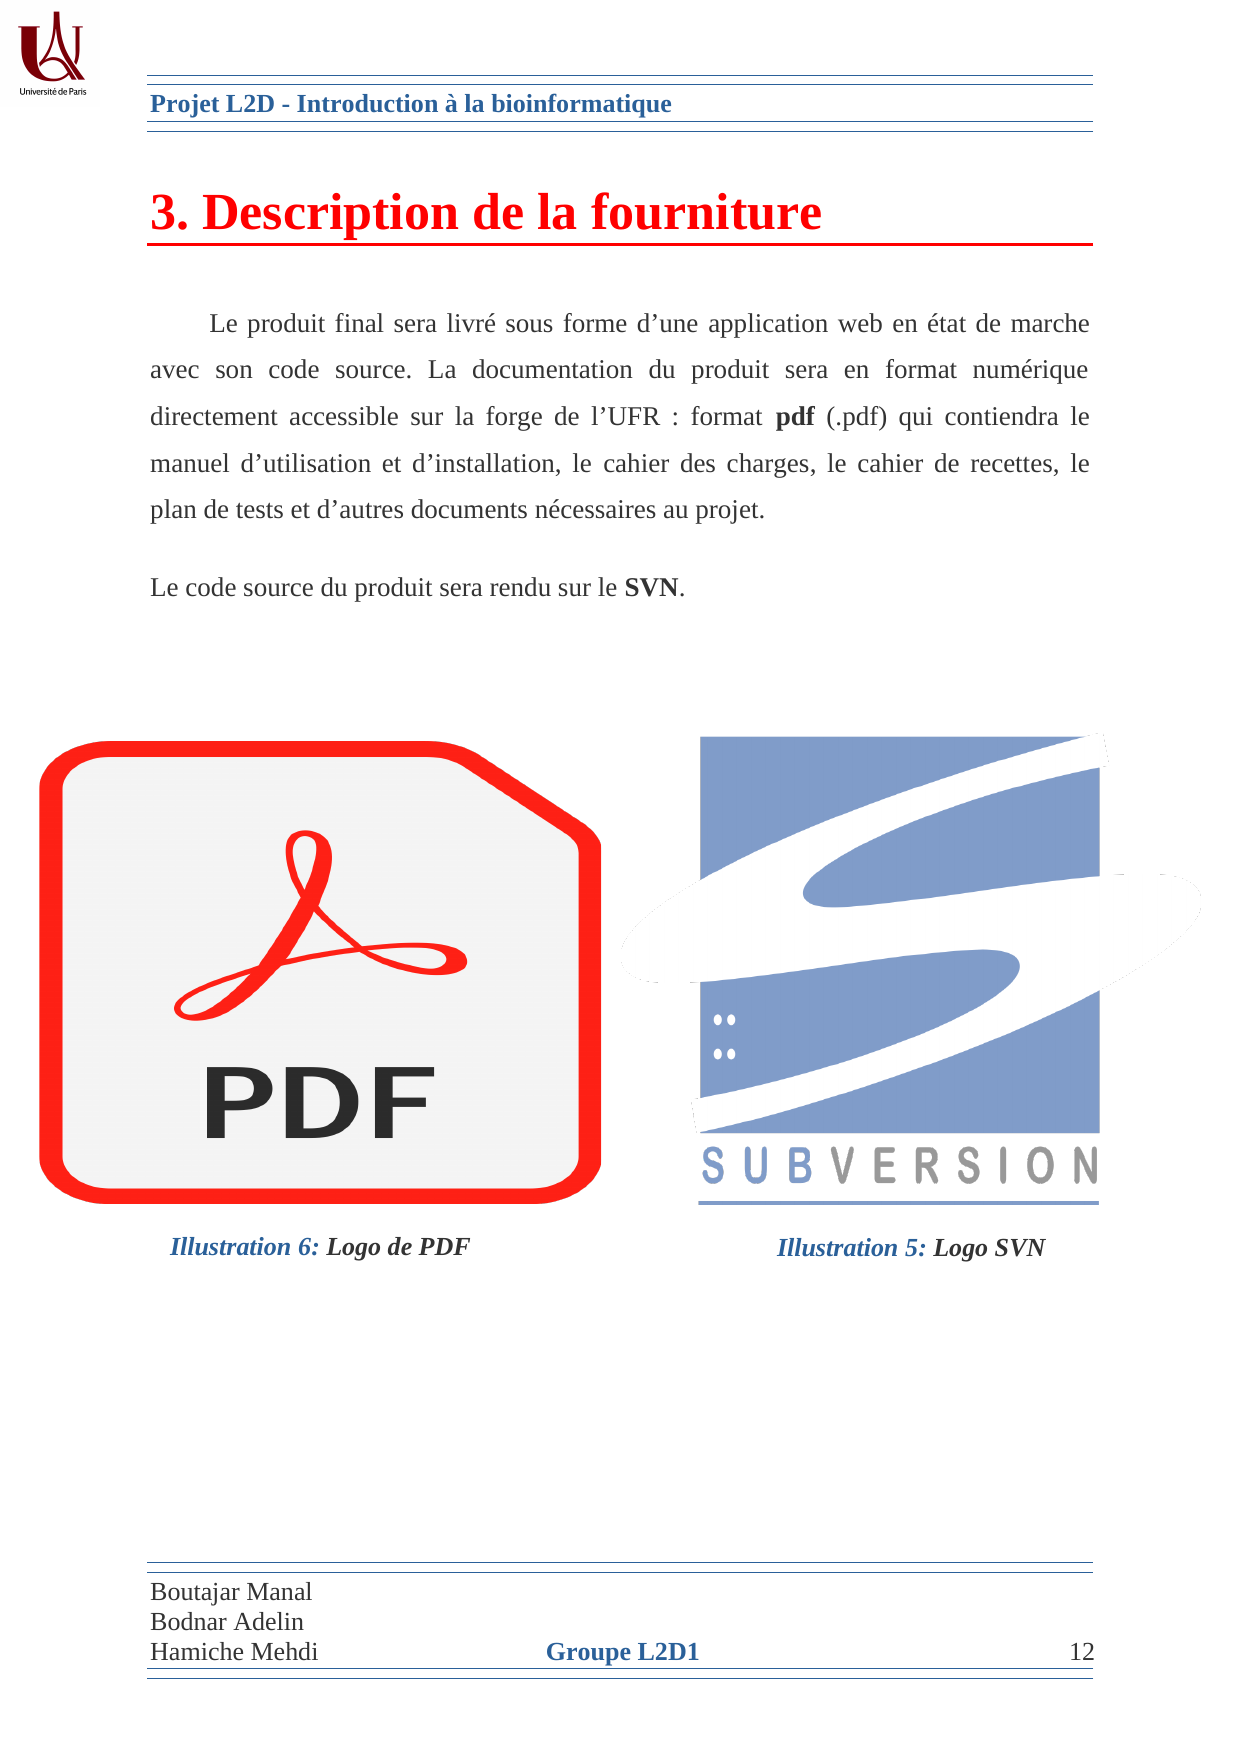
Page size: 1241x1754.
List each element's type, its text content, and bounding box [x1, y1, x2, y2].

text [39, 729, 601, 741]
text Le produit final sera livré sous forme d’une application web en état de marche avec son code source. La documentation du produit sera en format numérique directement accessible sur la forge de l’UFR : format pdf (.pdf) qui contiendra le manuel d’utilisation et d’installation, le cahier des charges, le cahier de recettes, le plan de tests et d’autres documents nécessaires au projet. [150, 307, 1090, 524]
text Le code source du produit sera rendu sur le SVN. [150, 571, 1090, 602]
subtitle 3. Description de la fourniture [147, 178, 1093, 243]
picture [0, 0, 101, 107]
text Illustration 6: Logo de PDF [39, 1204, 601, 1261]
text [621, 720, 1201, 732]
picture [621, 732, 1201, 1205]
picture [39, 741, 602, 1204]
text Illustration 5: Logo SVN [621, 1205, 1201, 1262]
